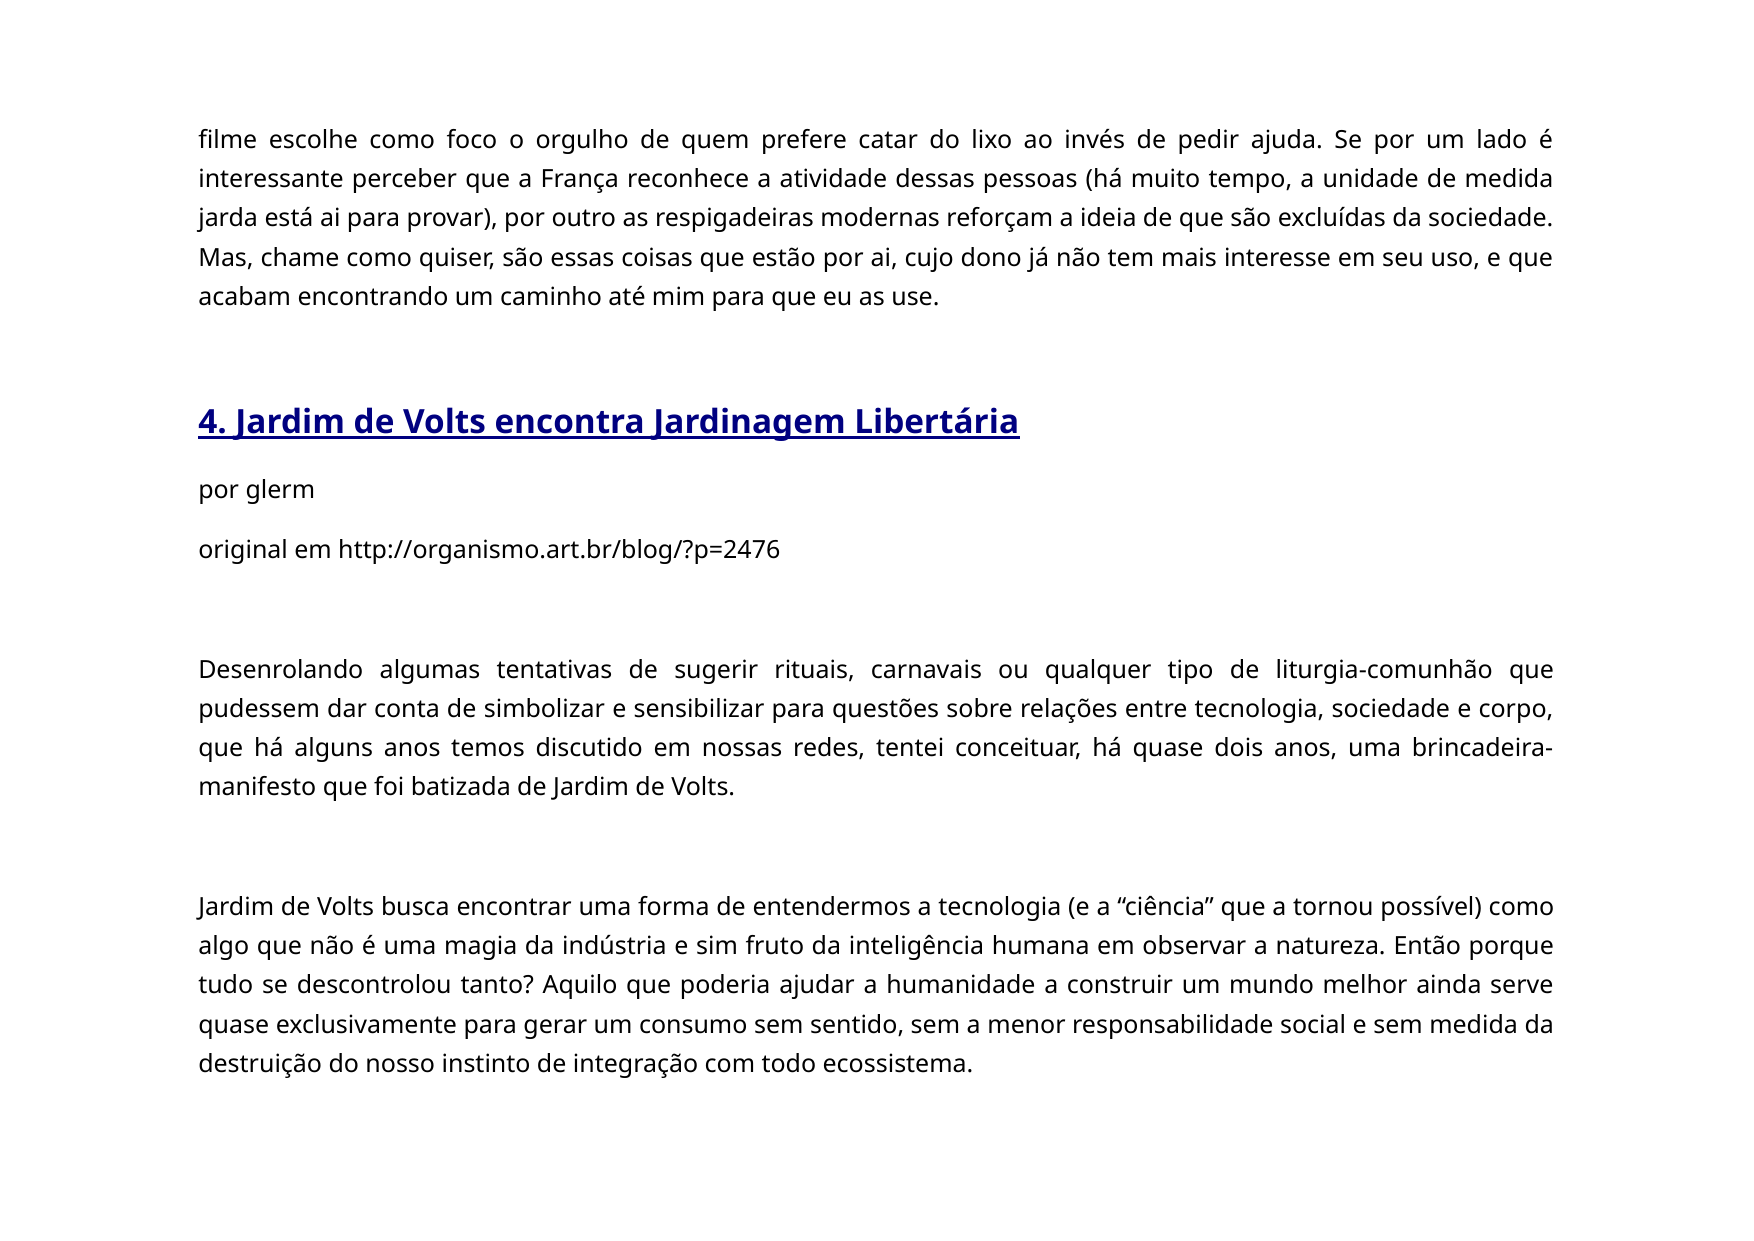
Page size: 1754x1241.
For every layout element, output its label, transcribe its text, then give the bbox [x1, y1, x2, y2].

text filme escolhe como foco o orgulho de quem prefere catar do lixo ao invés de pedir ajuda. Se por um lado é interessante perceber que a França reconhece a atividade dessas pessoas (há muito tempo, a unidade de medida jarda está ai para provar), por outro as respigadeiras modernas reforçam a ideia de que são excluídas da sociedade. Mas, chame como quiser, são essas coisas que estão por ai, cujo dono já não tem mais interesse em seu uso, e que acabam encontrando um caminho até mim para que eu as use. [198, 122, 1556, 312]
text por glerm [198, 471, 1556, 505]
text 4. Jardim de Volts encontra Jardinagem Libertária [198, 398, 1556, 444]
text original em http://organismo.art.br/blog/?p=2476 [198, 531, 1556, 565]
text Desenrolando algumas tentativas de sugerir rituais, carnavais ou qualquer tipo de liturgia-comunhão que pudessem dar conta de simbolizar e sensibilizar para questões sobre relações entre tecnologia, sociedade e corpo, que há alguns anos temos discutido em nossas redes, tentei conceituar, há quase dois anos, uma brincadeira-manifesto que foi batizada de Jardim de Volts. [198, 651, 1556, 803]
text Jardim de Volts busca encontrar uma forma de entendermos a tecnologia (e a “ciência” que a tornou possível) como algo que não é uma magia da indústria e sim fruto da inteligência humana em observar a natureza. Então porque tudo se descontrolou tanto? Aquilo que poderia ajudar a humanidade a construir um mundo melhor ainda serve quase exclusivamente para gerar um consumo sem sentido, sem a menor responsabilidade social e sem medida da destruição do nosso instinto de integração com todo ecossistema. [198, 889, 1556, 1079]
